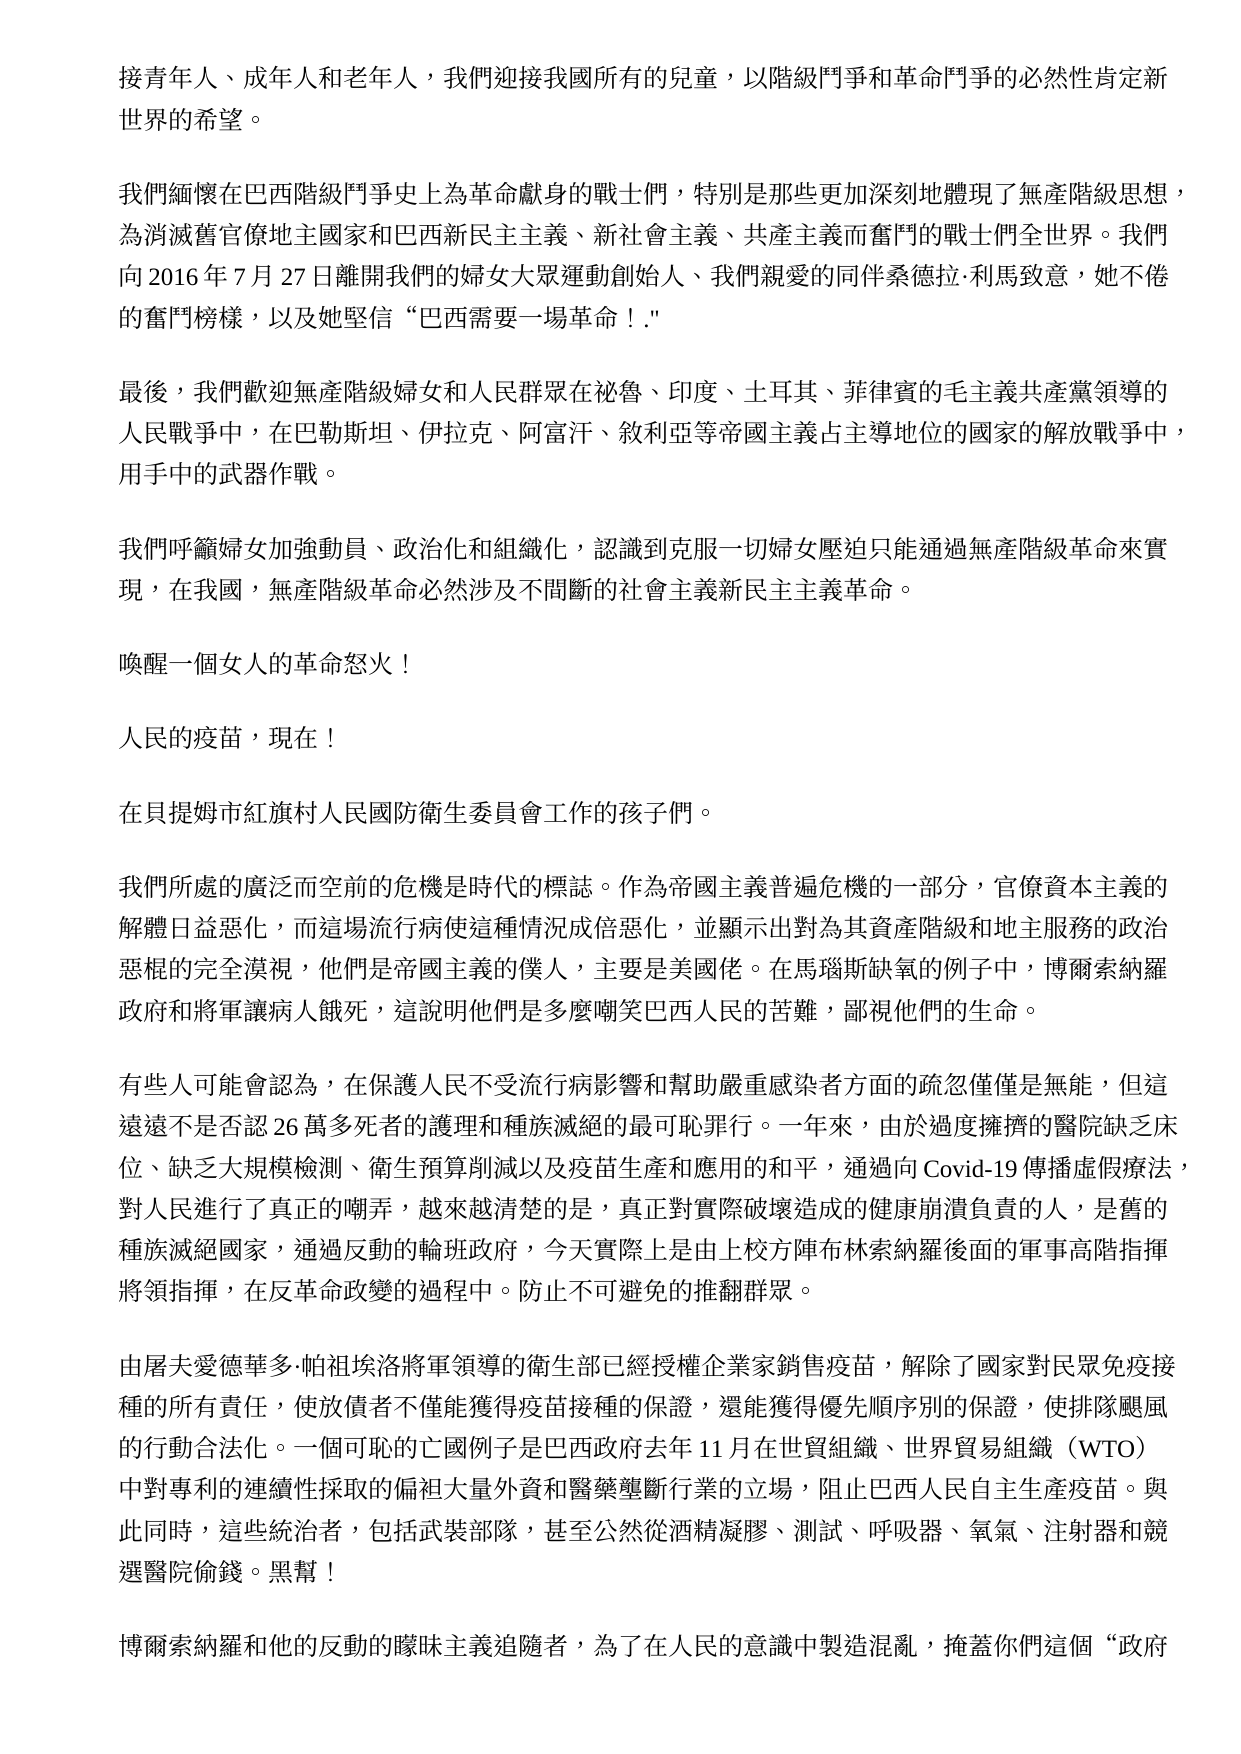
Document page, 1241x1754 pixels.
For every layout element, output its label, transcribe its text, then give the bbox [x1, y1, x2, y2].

text 2021-03-08T12:26:38-03:00 婦女大眾運動 ['/images/0-2021/03/national/1.jpg'，'/images/0-2021/03/national/女.jpg'，images/0-2021/03/national/3.jpg'] 我們轉載了婦女群眾運動在3月8日，也就是全世界所稱的無產階級婦女日發表的宣言。 蒂亞戈·多斯桑托斯營地的婦女和兒童抵抗警察圍攻——2020年10月 在這個3月8日，我們人民婦女運動的婦女們再次對我們光榮的無產階級特別是全世界人民的婦女表示熱烈的歡迎，專橫地說，這是人民婦女的國際日，不是像所有資產階級/小資產階級的女權主義那樣，為所有婦女的國際日。伴隨著它的是帝國主義機構、新聞壟斷和世界各地的反動政府。 我們為我們英勇的人民、工人、農民、貿易工人、運輸工人和其他服務部門的所有婦女、公務員、家庭傭工和家庭主婦、學生和自由職業者的女性狀況感到驕傲，知識分子和進步藝術家，我們迎接青年人、成年人和老年人，我們迎接我國所有的兒童，以階級鬥爭和革命鬥爭的必然性肯定新世界的希望。 我們緬懷在巴西階級鬥爭史上為革命獻身的戰士們，特別是那些更加深刻地體現了無產階級思想，為消滅舊官僚地主國家和巴西新民主主義、新社會主義、共產主義而奮鬥的戰士們全世界。我們向2016年7月27日離開我們的婦女大眾運動創始人、我們親愛的同伴桑德拉·利馬致意，她不倦的奮鬥榜樣，以及她堅信“巴西需要一場革命！." 最後，我們歡迎無產階級婦女和人民群眾在祕魯、印度、土耳其、菲律賓的毛主義共產黨領導的人民戰爭中，在巴勒斯坦、伊拉克、阿富汗、敘利亞等帝國主義占主導地位的國家的解放戰爭中，用手中的武器作戰。 我們呼籲婦女加強動員、政治化和組織化，認識到克服一切婦女壓迫只能通過無產階級革命來實現，在我國，無產階級革命必然涉及不間斷的社會主義新民主主義革命。 喚醒一個女人的革命怒火！ 人民的疫苗，現在！ 在貝提姆市紅旗村人民國防衛生委員會工作的孩子們。 我們所處的廣泛而空前的危機是時代的標誌。作為帝國主義普遍危機的一部分，官僚資本主義的解體日益惡化，而這場流行病使這種情況成倍惡化，並顯示出對為其資產階級和地主服務的政治惡棍的完全漠視，他們是帝國主義的僕人，主要是美國佬。在馬瑙斯缺氧的例子中，博爾索納羅政府和將軍讓病人餓死，這說明他們是多麼嘲笑巴西人民的苦難，鄙視他們的生命。 有些人可能會認為，在保護人民不受流行病影響和幫助嚴重感染者方面的疏忽僅僅是無能，但這遠遠不是否認26萬多死者的護理和種族滅絕的最可恥罪行。一年來，由於過度擁擠的醫院缺乏床位、缺乏大規模檢測、衛生預算削減以及疫苗生產和應用的和平，通過向Covid-19傳播虛假療法，對人民進行了真正的嘲弄，越來越清楚的是，真正對實際破壞造成的健康崩潰負責的人，是舊的種族滅絕國家，通過反動的輪班政府，今天實際上是由上校方陣布林索納羅後面的軍事高階指揮將領指揮，在反革命政變的過程中。防止不可避免的推翻群眾。 由屠夫愛德華多·帕祖埃洛將軍領導的衛生部已經授權企業家銷售疫苗，解除了國家對民眾免疫接種的所有責任，使放債者不僅能獲得疫苗接種的保證，還能獲得優先順序別的保證，使排隊颶風的行動合法化。一個可恥的亡國例子是巴西政府去年11月在世貿組織、世界貿易組織（WTO）中對專利的連續性採取的偏袒大量外資和醫藥壟斷行業的立場，阻止巴西人民自主生產疫苗。與此同時，這些統治者，包括武裝部隊，甚至公然從酒精凝膠、測試、呼吸器、氧氣、注射器和競選醫院偷錢。黑幫！ 博爾索納羅和他的反動的矇昧主義追隨者，為了在人民的意識中製造混亂，掩蓋你們這個“政府”的弱點，向造謠和混亂的疫苗宣戰，他們是無知的、犯罪的。從1790年的ides開始，人類發展起來的利用毒物本身來對抗毒物的科學方法已經有兩百多年的歷史了，然後是用來對抗天花的。如果沒有疫苗，一個像我們這樣探索了幾個世紀的國家，沒有體面的生活條件和基本的衛生設施，就永遠不會實現70多歲的預期壽命。在這個農業和苦難的時代，巴西已經開發出世界上最先進的大規模疫苗接種工具。所有這些都被這位高談闊論的總統和他的將軍們的蓄意破壞所拋棄。雖然有50多個國家已經開始為本國人口接種疫苗，但巴西這個世界上死亡人數第二的國家仍然無法認真推進疫苗接種，甚至無法促進本國人民的健康。 我們今天就要疫苗，現在，現在！對所有人來說，這不是一個連最少數人都不接受的可恥的預測，免疫接種必須立即普及，以接種疫苗的烏龜的速度，至少需要五年才能對付病毒。我國的疫苗接種要普及到全體人口，還需要多少死亡和痛苦？我們生病了，沒有接受檢查的權利（數百萬人躺在政府倉庫裡腐爛），沒有衛生條件，在這個崩潰的醫療保健體系中一排排地成型，醫療保健專業人員受到最大限度的剝削，身心俱疲，他們無牙的死亡打破了世界紀錄。生活的饑荒和失業使我們日復一日地感到恐懼，沒有工作，沒有緊急援助，沒有錢支付荒謬的光、水、氣和房租賬單。當你看著自己的孩子，不知道第二天是否還有一點點存活的機會時，你很難入睡。我們的孩子和年輕人在家生病，沒有上學，沒有學習和學習的權利。我們必須回到家裡，仍然努力彌補學校的缺失，在一整天的努力工作之後，我們自殺來教我們的孩子一些東西。 我們希望教師和其他公共教育工作者立即接種疫苗，這樣我們就可以有學校、工作和尊嚴來養家餬口！我們需要真正的1000美元的緊急援助，直到經濟衰退結束。我們是工人和工人，我們創造了這個國家所有的財富，財富日夜被剝削我們的寄生蟲掠奪。危機、經濟衰退和缺乏就業不是我們的責任，國家有義務支付有尊嚴的緊急援助，而不是這250磅的麵包屑，我們甚至無法負擔這個月的公平。我們呼籲人民立即要求接種疫苗，在社群、工作、學校等組織起來。，發動民眾的抗議和群眾的正義叛亂。我們有組織的反抗是我們唯一的保證，我們將征服一切屬於我們的東西。 緊急1000真正的緊急援助，直到經濟衰退結束！ 現在為人民接種疫苗！ 反抗是公平的！ 脈衝MFP核與公共國防衛生委員會 照片：複製品 婦女群眾運動和其他階級組織一起，推動了全國社群、村莊、農民營地、學校和大學以及人民衛生防務委員會的建立和發展。他們是人民的組織，集體和有意識地保護自己免受流行病的侵害，滿足他們的基本需要並爭取權利。這些委員會積極動員群眾參加保衛公共衛生、預防接種和大規模檢測的政治組織活動，聲援因經濟危機惡化而陷入貧困的數百萬人的活動，加強對失學兒童的教育和文化活動，口罩製造，酒精凝膠、肥皂等生產。 [118, 59, 1181, 1663]
